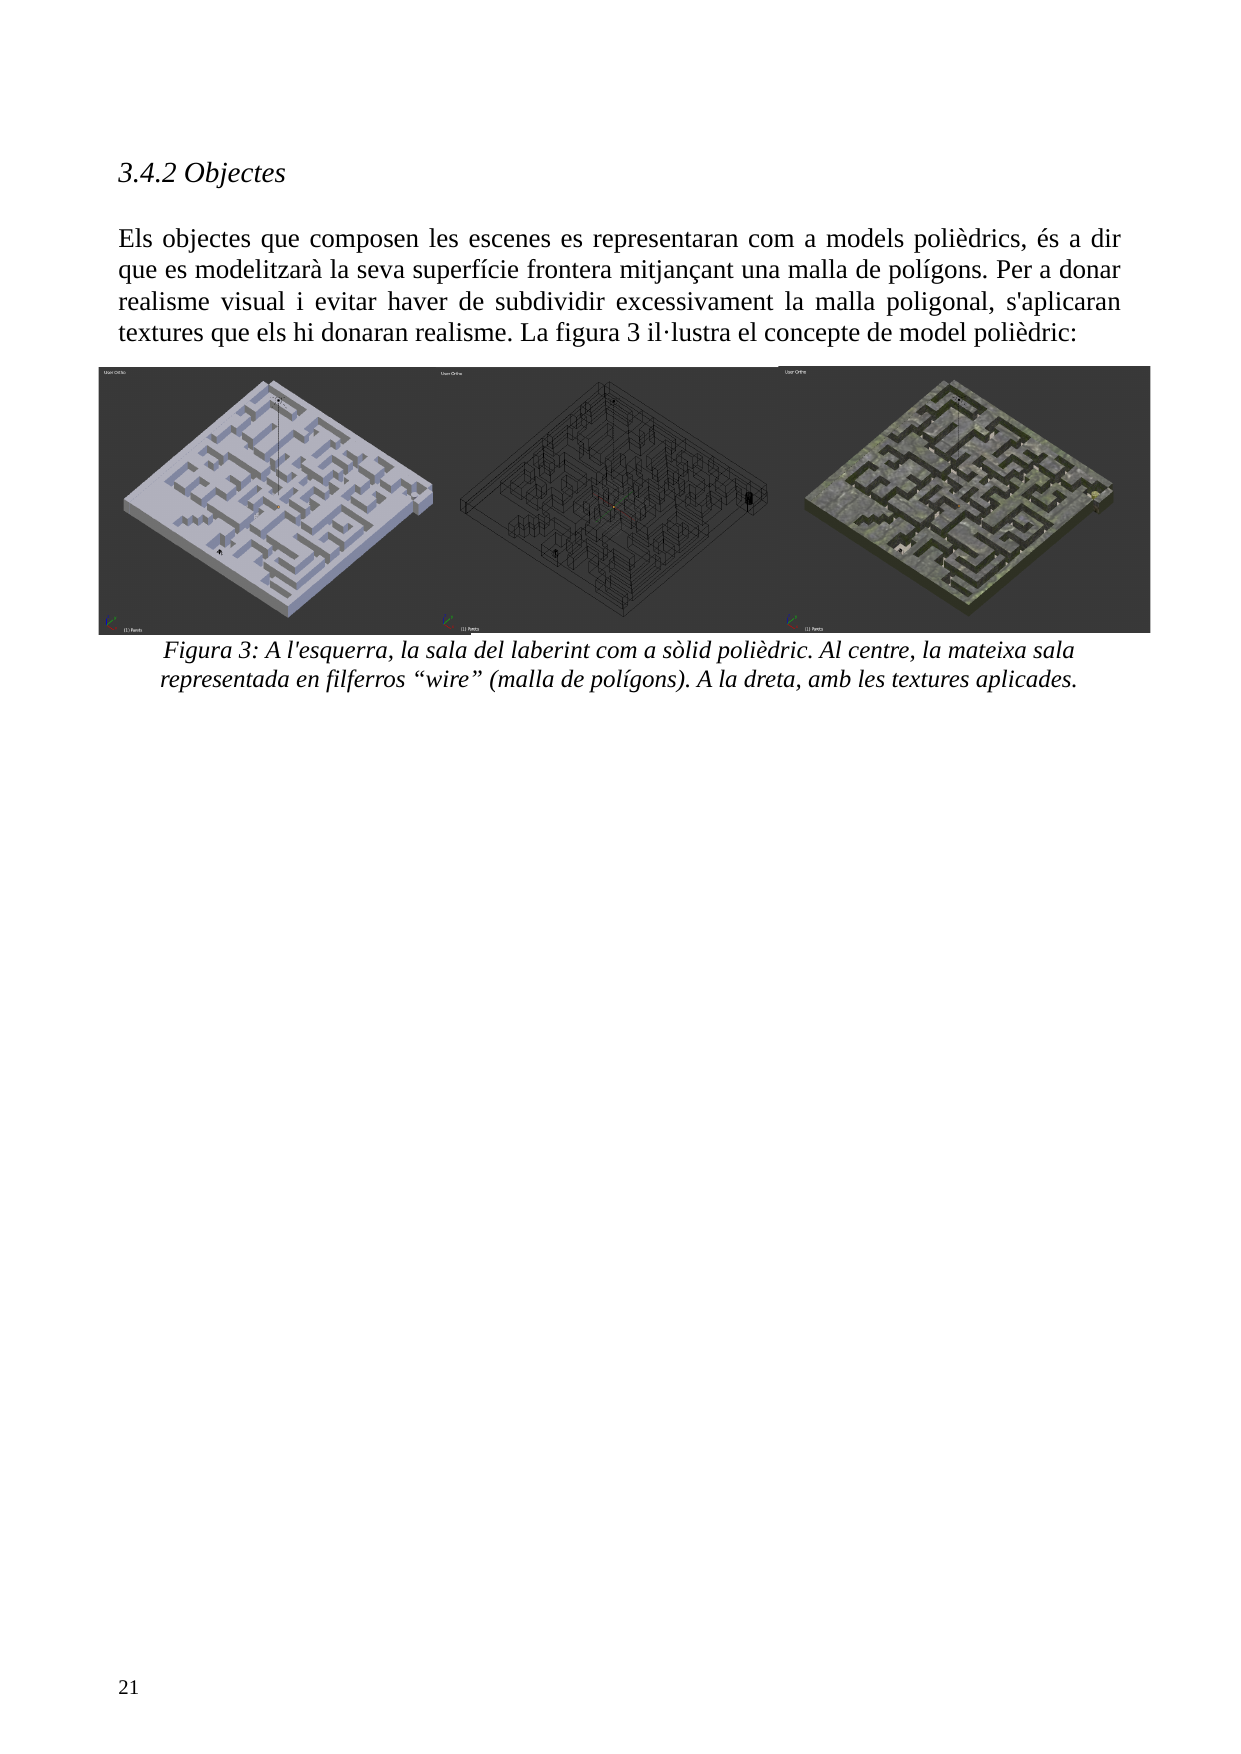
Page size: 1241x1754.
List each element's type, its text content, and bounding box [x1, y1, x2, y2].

text [118, 347, 1122, 367]
text 3.4.2 Objectes [118, 155, 1122, 189]
picture [98, 366, 1151, 635]
text Figura 3: A l'esquerra, la sala del laberint com a sòlid polièdric. Al centre, la mateixa sala representada en filferros “wire” (malla de polígons). A la dreta, amb les textures aplicades. [118, 633, 1122, 692]
text Els objectes que composen les escenes es representaran com a models polièdrics, és a dir que es modelitzarà la seva superfície frontera mitjançant una malla de polígons. Per a donar realisme visual i evitar haver de subdividir excessivament la malla poligonal, s'aplicaran textures que els hi donaran realisme. La figura 3 il·lustra el concepte de model polièdric: [118, 222, 1122, 347]
